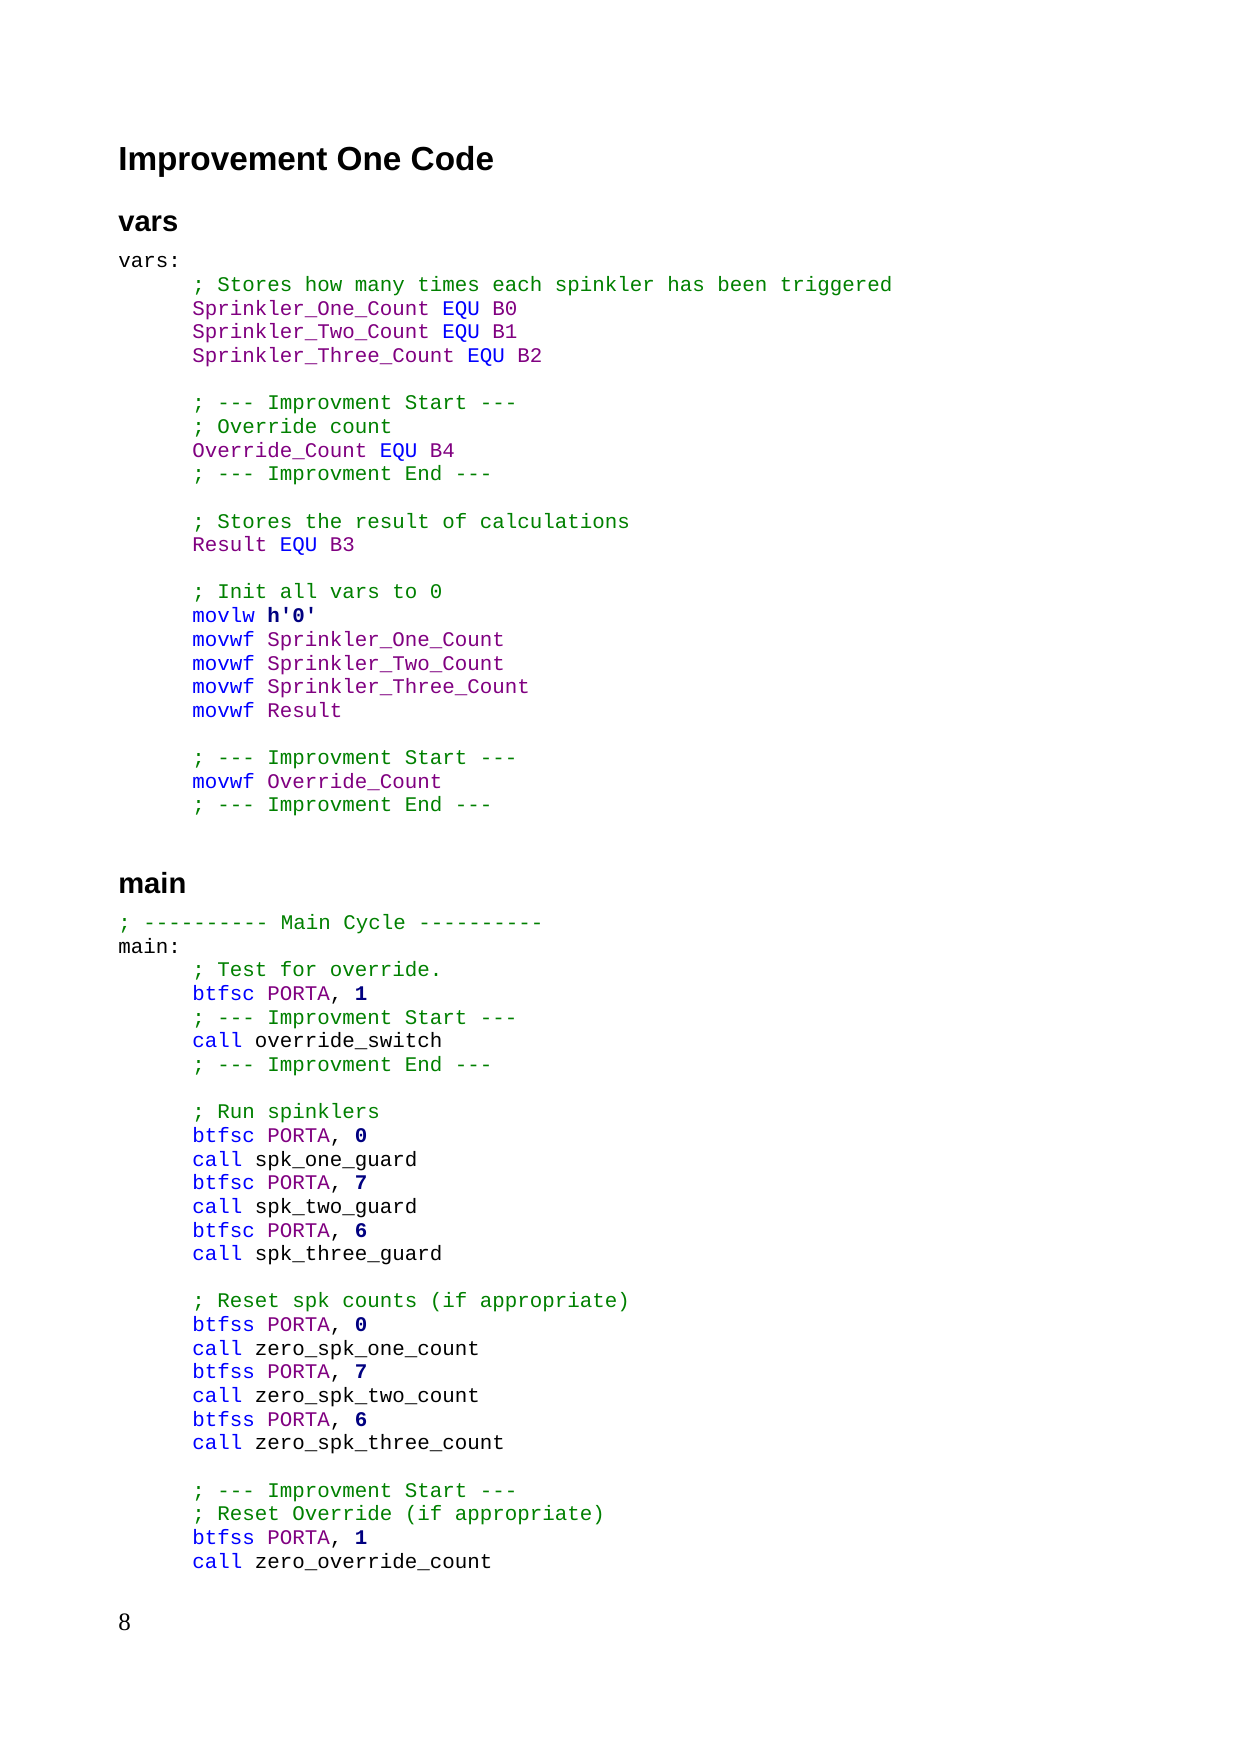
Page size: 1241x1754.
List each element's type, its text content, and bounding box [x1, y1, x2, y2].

text btfsc PORTA, 0 [118, 1125, 1122, 1149]
text vars: [118, 251, 1122, 274]
text call zero_spk_three_count [118, 1432, 1122, 1456]
text btfss PORTA, 0 [118, 1314, 1122, 1338]
text call zero_spk_one_count [118, 1338, 1122, 1361]
text ; Override count [118, 416, 1122, 440]
text ; Run spinklers [118, 1101, 1122, 1125]
text ; Test for override. [118, 959, 1122, 983]
text movlw h'0' [118, 605, 1122, 629]
text btfss PORTA, 6 [118, 1409, 1122, 1432]
text Sprinkler_One_Count EQU B0 [118, 298, 1122, 321]
text ; Reset Override (if appropriate) [118, 1503, 1122, 1527]
text movwf Sprinkler_Three_Count [118, 676, 1122, 700]
text btfsc PORTA, 6 [118, 1219, 1122, 1243]
text btfss PORTA, 1 [118, 1527, 1122, 1551]
text btfsc PORTA, 7 [118, 1172, 1122, 1196]
text movwf Result [118, 700, 1122, 723]
text call spk_three_guard [118, 1243, 1122, 1267]
text main: [118, 936, 1122, 959]
text movwf Override_Count [118, 771, 1122, 794]
text ; Init all vars to 0 [118, 582, 1122, 605]
text ; ---------- Main Cycle ---------- [118, 912, 1122, 936]
text ; Reset spk counts (if appropriate) [118, 1291, 1122, 1314]
text ; --- Improvment Start --- [118, 747, 1122, 771]
subtitle Improvement One Code [118, 139, 1122, 177]
text ; Stores the result of calculations [118, 511, 1122, 534]
text ; --- Improvment Start --- [118, 392, 1122, 416]
text call zero_spk_two_count [118, 1385, 1122, 1409]
text call spk_one_guard [118, 1149, 1122, 1172]
text ; --- Improvment End --- [118, 794, 1122, 818]
text Result EQU B3 [118, 534, 1122, 558]
text Sprinkler_Three_Count EQU B2 [118, 345, 1122, 369]
text ; --- Improvment Start --- [118, 1007, 1122, 1030]
text movwf Sprinkler_One_Count [118, 629, 1122, 652]
text movwf Sprinkler_Two_Count [118, 652, 1122, 676]
text call override_switch [118, 1030, 1122, 1054]
text ; --- Improvment End --- [118, 1054, 1122, 1078]
subtitle main [118, 833, 1122, 900]
text btfsc PORTA, 1 [118, 983, 1122, 1007]
text ; Stores how many times each spinkler has been triggered [118, 274, 1122, 298]
text Sprinkler_Two_Count EQU B1 [118, 321, 1122, 345]
text btfss PORTA, 7 [118, 1361, 1122, 1385]
text call zero_override_count [118, 1551, 1122, 1574]
text Override_Count EQU B4 [118, 440, 1122, 463]
text call spk_two_guard [118, 1196, 1122, 1219]
text ; --- Improvment Start --- [118, 1480, 1122, 1503]
subtitle vars [118, 204, 1122, 238]
text ; --- Improvment End --- [118, 463, 1122, 487]
